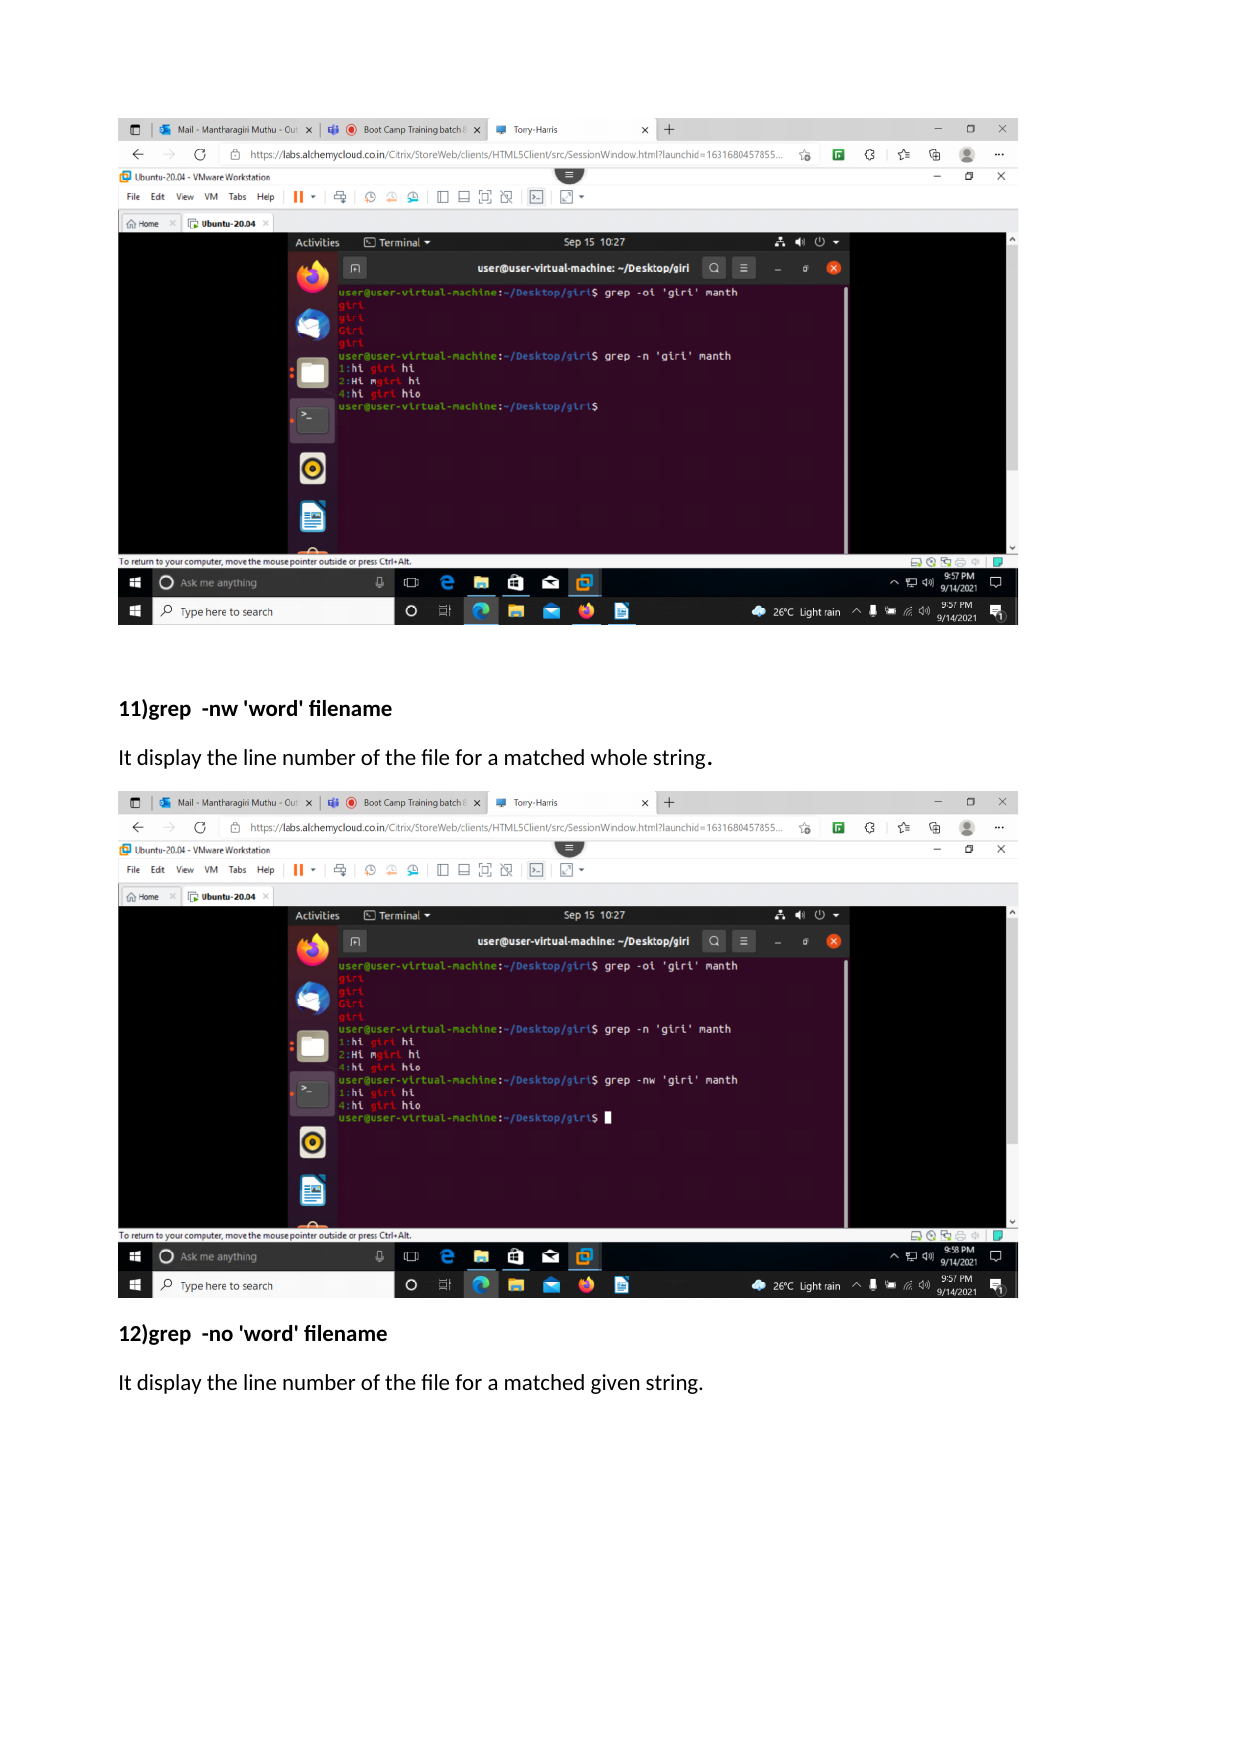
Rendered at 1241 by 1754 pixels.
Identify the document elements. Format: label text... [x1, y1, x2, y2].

text It display the line number of the file for a matched whole string. [118, 743, 1122, 771]
text 12)grep -no 'word' filename [118, 1319, 1122, 1347]
text It display the line number of the file for a matched given string. [118, 1368, 1122, 1396]
text 11)grep -nw 'word' filename [118, 694, 1122, 722]
